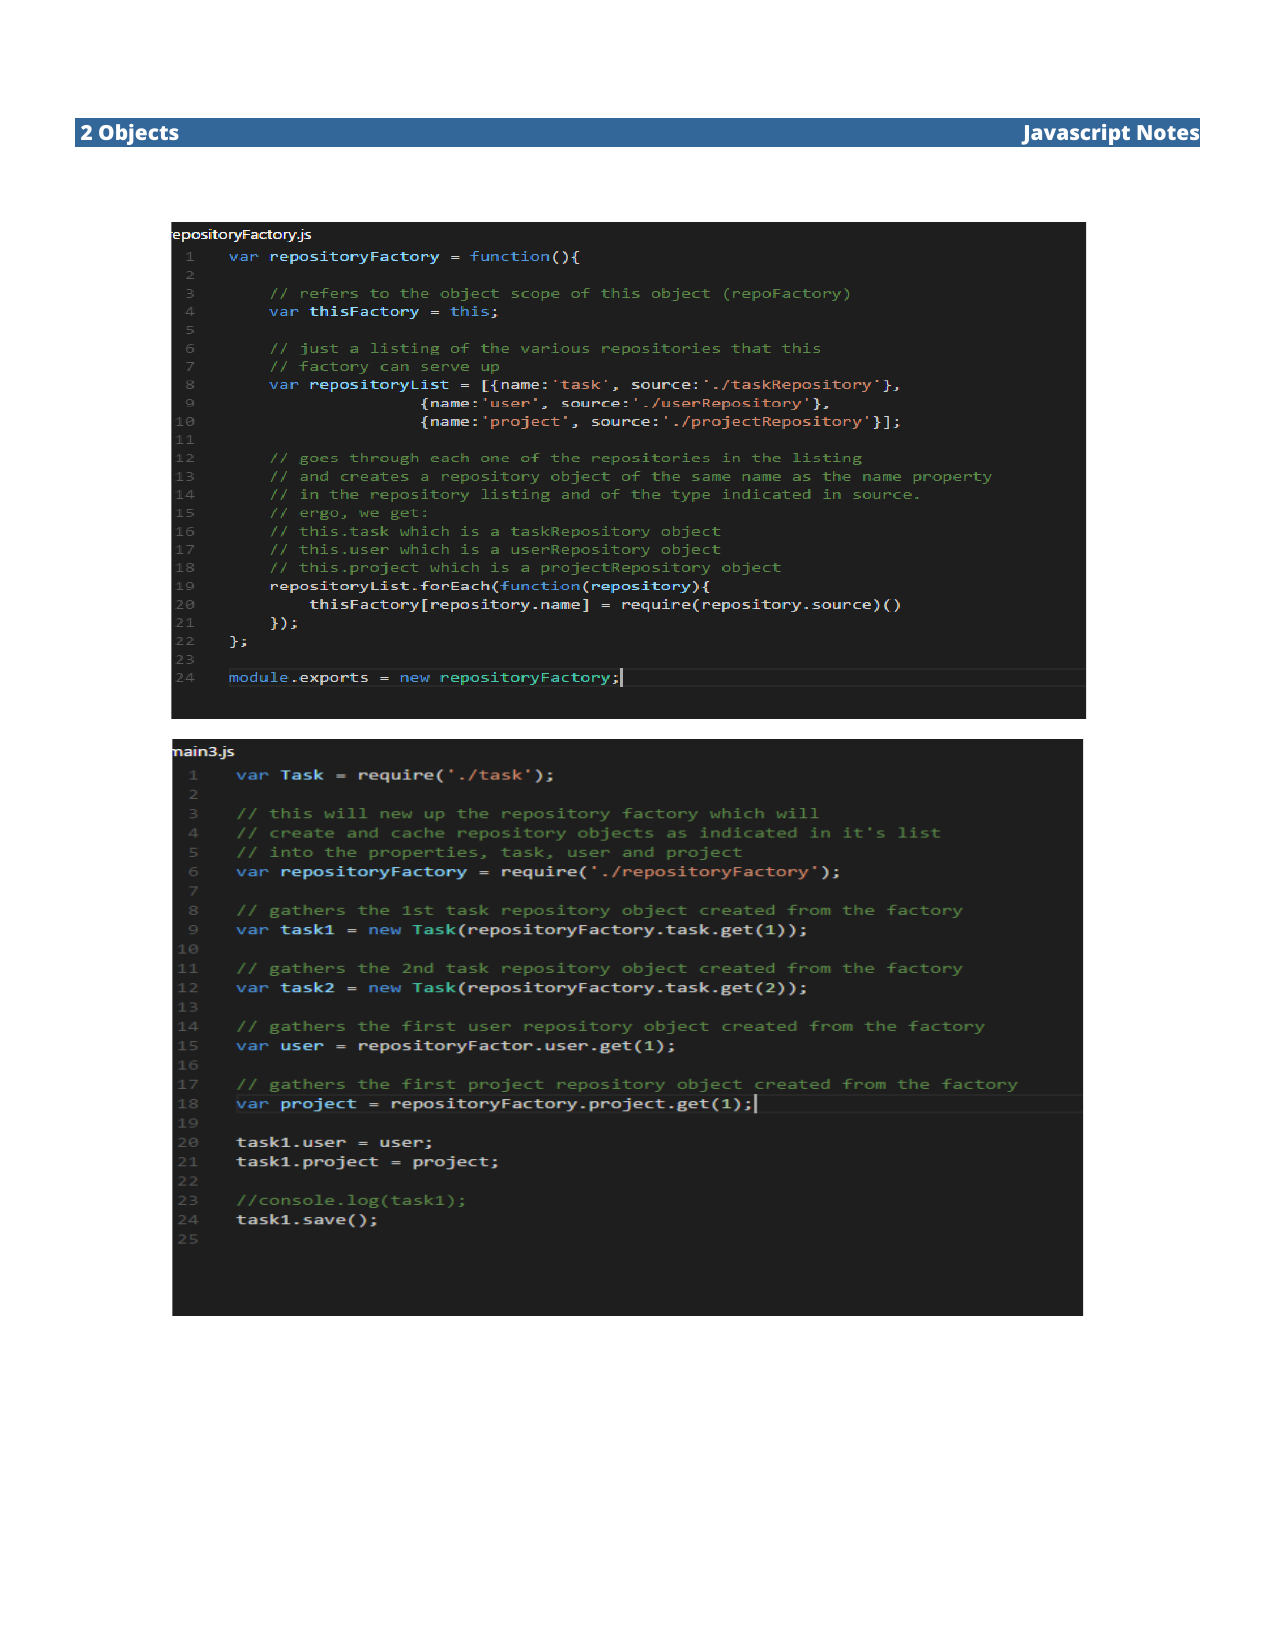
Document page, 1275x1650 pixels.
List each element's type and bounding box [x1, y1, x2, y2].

picture [172, 739, 1084, 1316]
picture [171, 222, 1087, 719]
